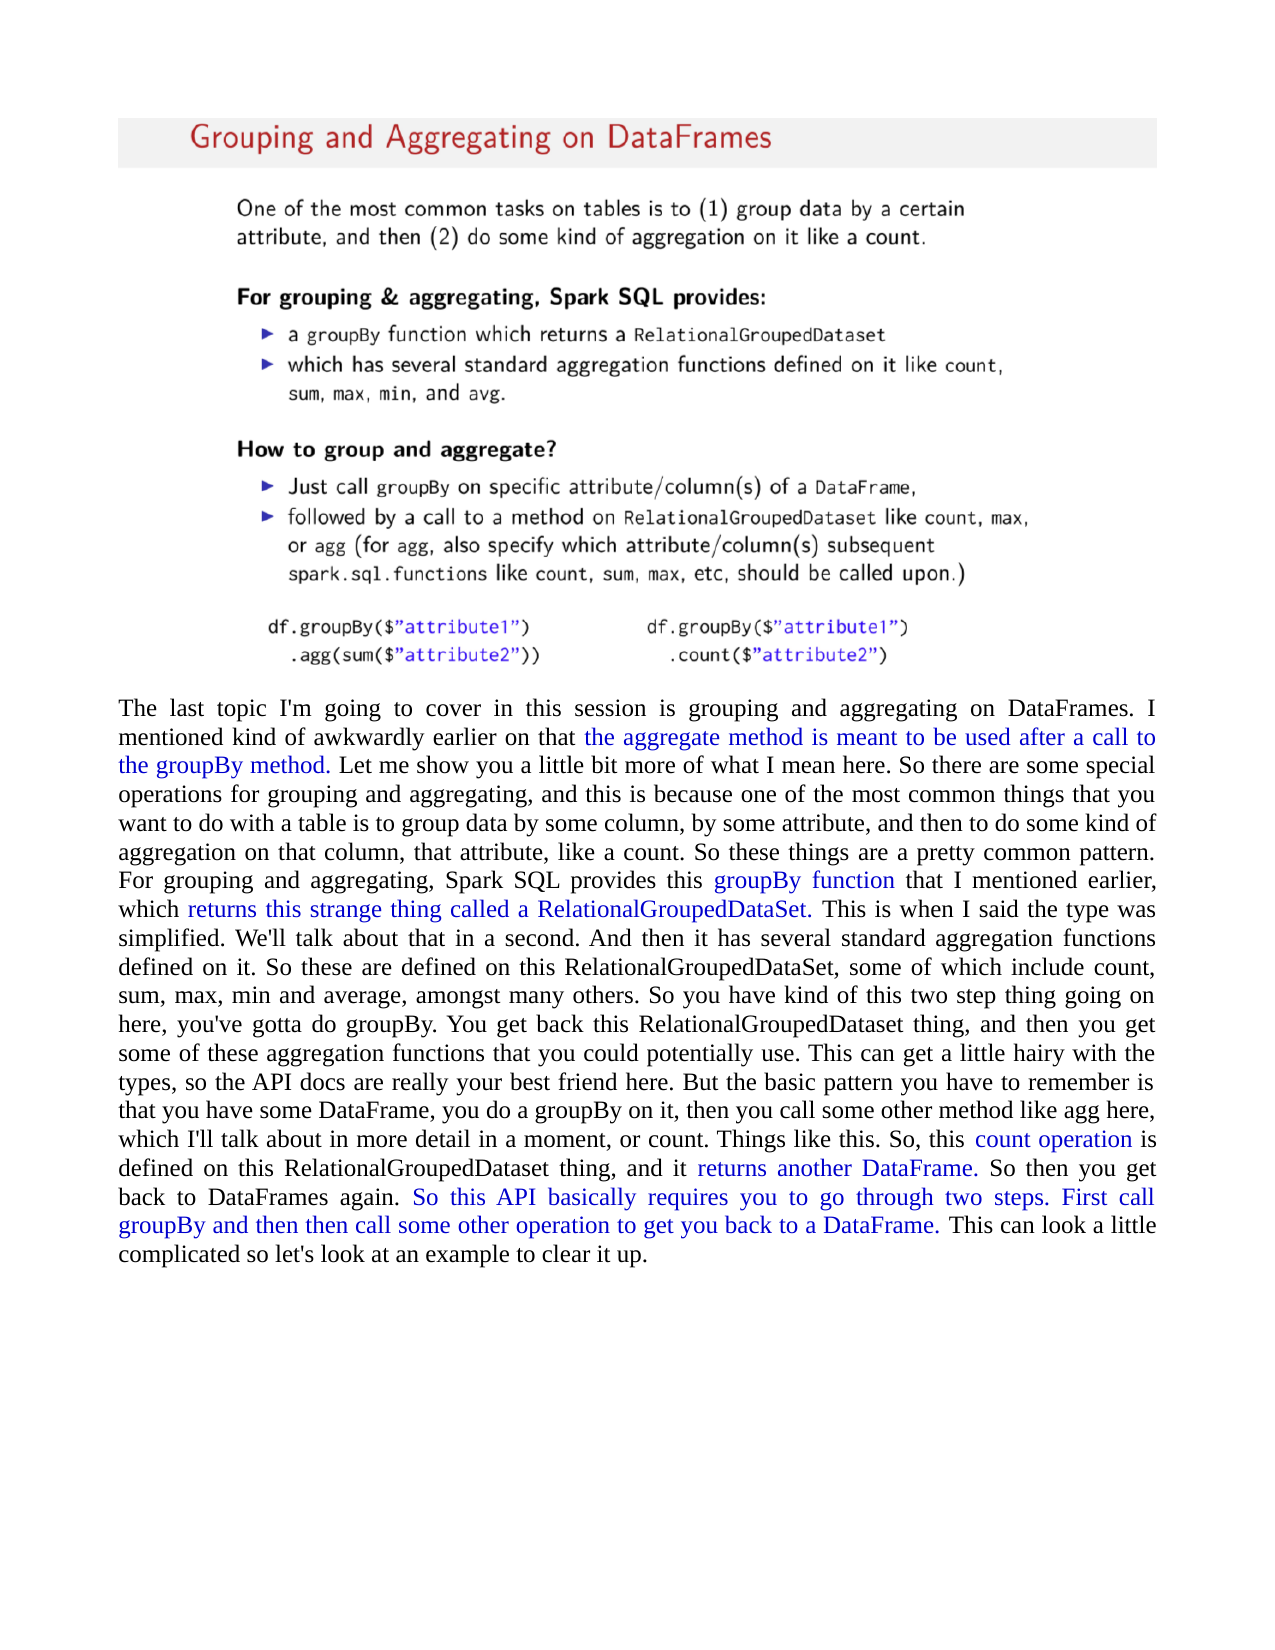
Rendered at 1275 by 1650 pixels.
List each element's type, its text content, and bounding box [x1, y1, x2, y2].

picture [118, 118, 1157, 665]
text The last topic I'm going to cover in this session is grouping and aggregating on DataFrames. I mentioned kind of awkwardly earlier on that the aggregate method is meant to be used after a call to the groupBy method. Let me show you a little bit more of what I mean here. So there are some special operations for grouping and aggregating, and this is because one of the most common things that you want to do with a table is to group data by some column, by some attribute, and then to do some kind of aggregation on that column, that attribute, like a count. So these things are a pretty common pattern. For grouping and aggregating, Spark SQL provides this groupBy function that I mentioned earlier, which returns this strange thing called a RelationalGroupedDataSet. This is when I said the type was simplified. We'll talk about that in a second. And then it has several standard aggregation functions defined on it. So these are defined on this RelationalGroupedDataSet, some of which include count, sum, max, min and average, amongst many others. So you have kind of this two step thing going on here, you've gotta do groupBy. You get back this RelationalGroupedDataset thing, and then you get some of these aggregation functions that you could potentially use. This can get a little hairy with the types, so the API docs are really your best friend here. But the basic pattern you have to remember is that you have some DataFrame, you do a groupBy on it, then you call some other method like agg here, which I'll talk about in more detail in a moment, or count. Things like this. So, this count operation is defined on this RelationalGroupedDataset thing, and it returns another DataFrame. So then you get back to DataFrames again. So this API basically requires you to go through two steps. First call groupBy and then then call some other operation to get you back to a DataFrame. This can look a little complicated so let's look at an example to clear it up. [118, 693, 1157, 1268]
